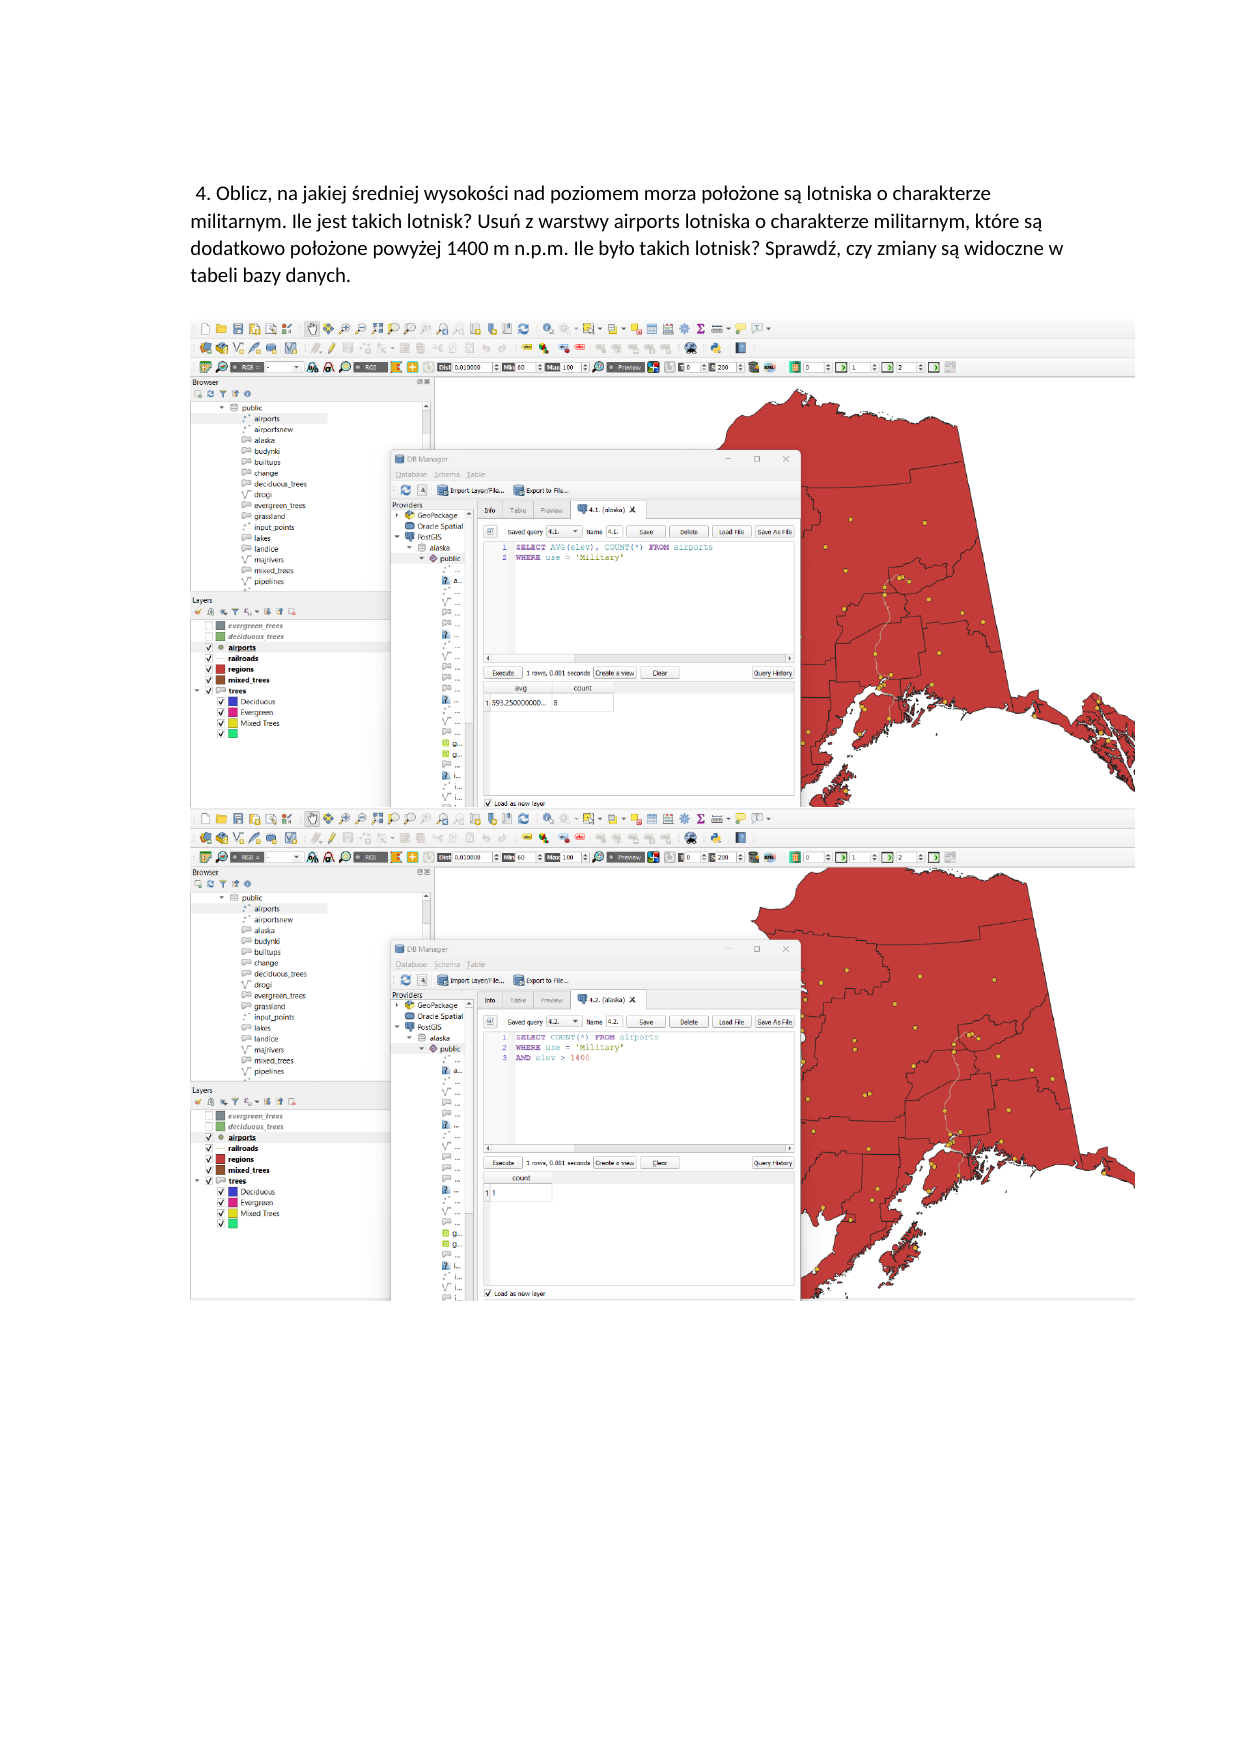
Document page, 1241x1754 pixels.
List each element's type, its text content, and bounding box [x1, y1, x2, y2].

list 4. Oblicz, na jakiej średniej wysokości nad poziomem morza położone są lotniska o charakterze militarnym. Ile jest takich lotnisk? Usuń z warstwy airports lotniska o charakterze militarnym, które są dodatkowo położone powyżej 1400 m n.p.m. Ile było takich lotnisk? Sprawdź, czy zmiany są widoczne w tabeli bazy danych. [190, 178, 1093, 288]
